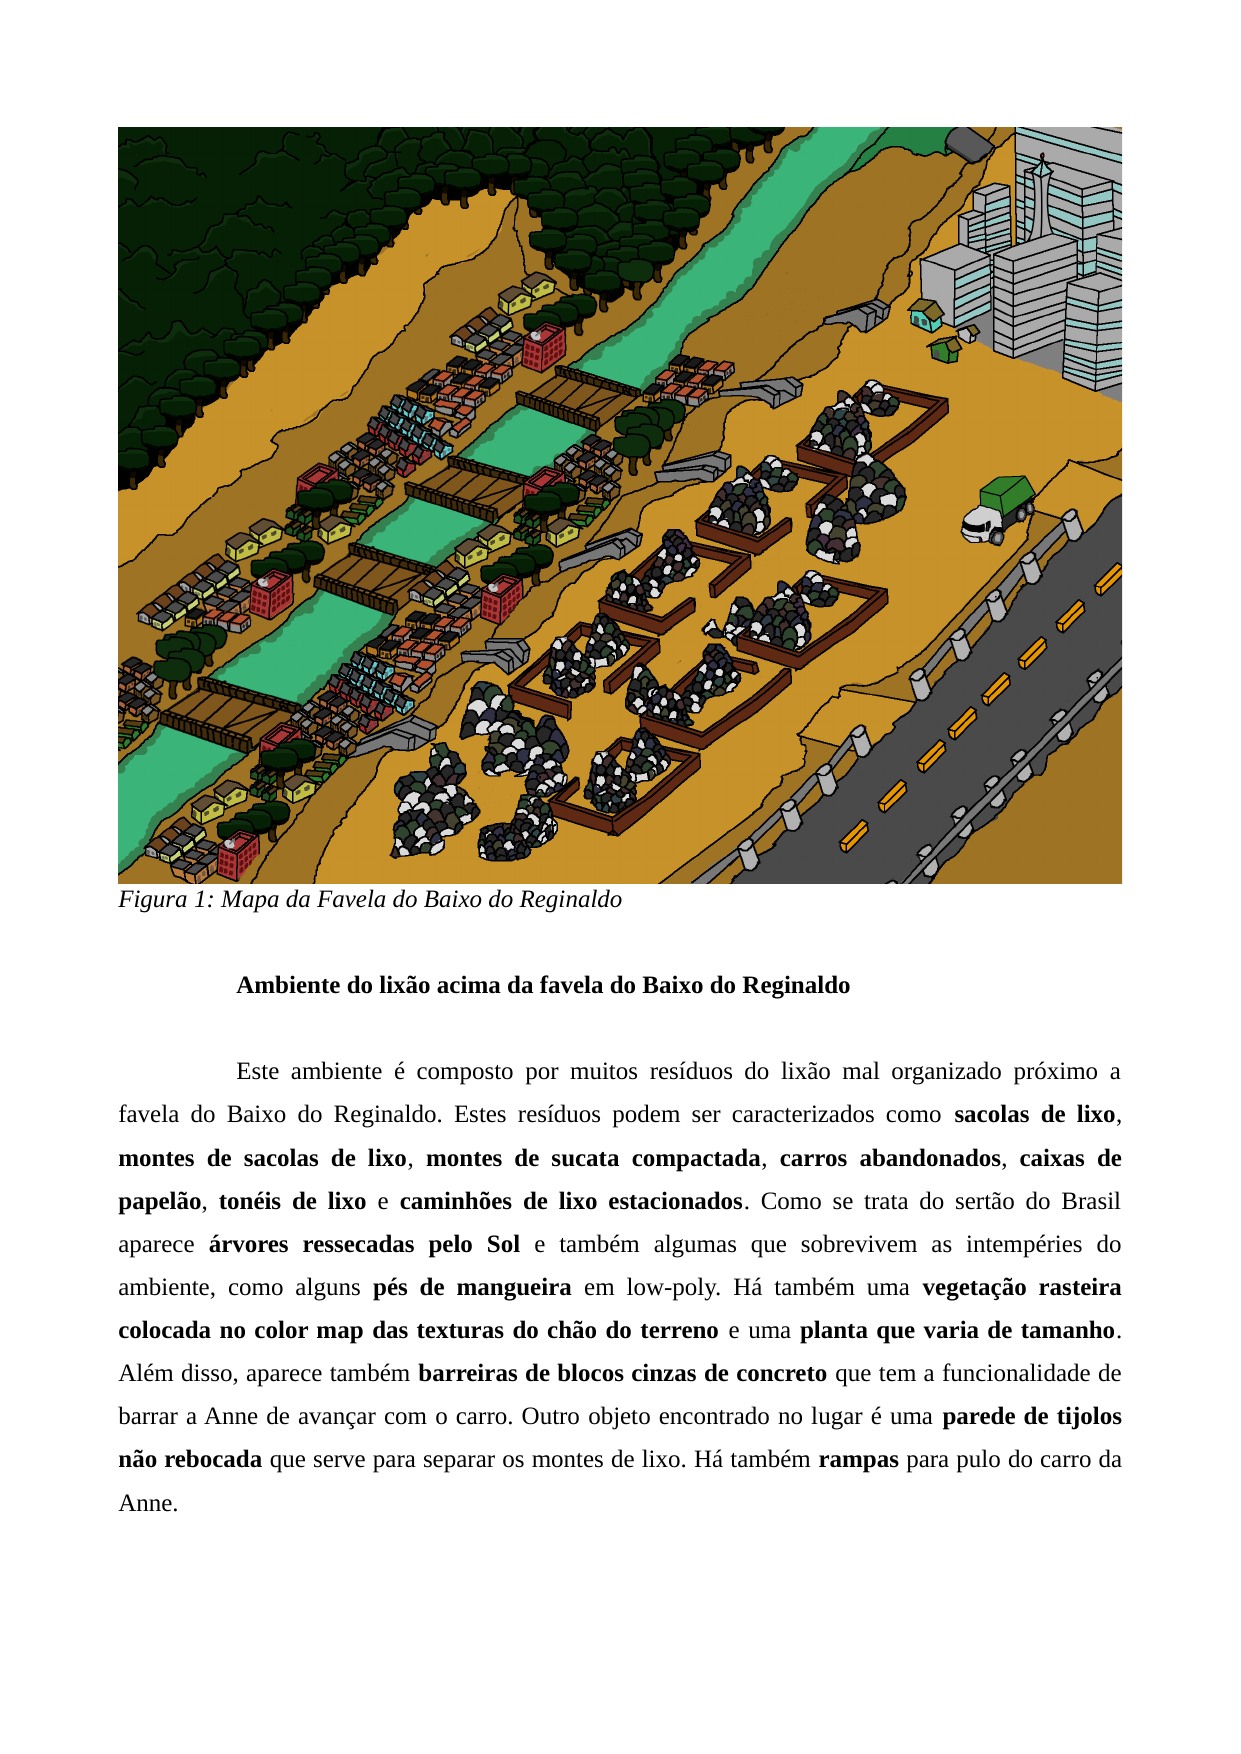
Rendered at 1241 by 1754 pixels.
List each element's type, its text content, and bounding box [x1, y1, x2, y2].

text Ambiente do lixão acima da favela do Baixo do Reginaldo [118, 970, 1122, 999]
text Figura 1: Mapa da Favela do Baixo do Reginaldo [118, 884, 1122, 913]
text Este ambiente é composto por muitos resíduos do lixão mal organizado próximo a favela do Baixo do Reginaldo. Estes resíduos podem ser caracterizados como sacolas de lixo, montes de sacolas de lixo, montes de sucata compactada, carros abandonados, caixas de papelão, tonéis de lixo e caminhões de lixo estacionados. Como se trata do sertão do Brasil aparece árvores ressecadas pelo Sol e também algumas que sobrevivem as intempéries do ambiente, como alguns pés de mangueira em low-poly. Há também uma vegetação rasteira colocada no color map das texturas do chão do terreno e uma planta que varia de tamanho. Além disso, aparece também barreiras de blocos cinzas de concreto que tem a funcionalidade de barrar a Anne de avançar com o carro. Outro objeto encontrado no lugar é uma parede de tijolos não rebocada que serve para separar os montes de lixo. Há também rampas para pulo do carro da Anne. [118, 1056, 1122, 1516]
picture [118, 127, 1123, 884]
